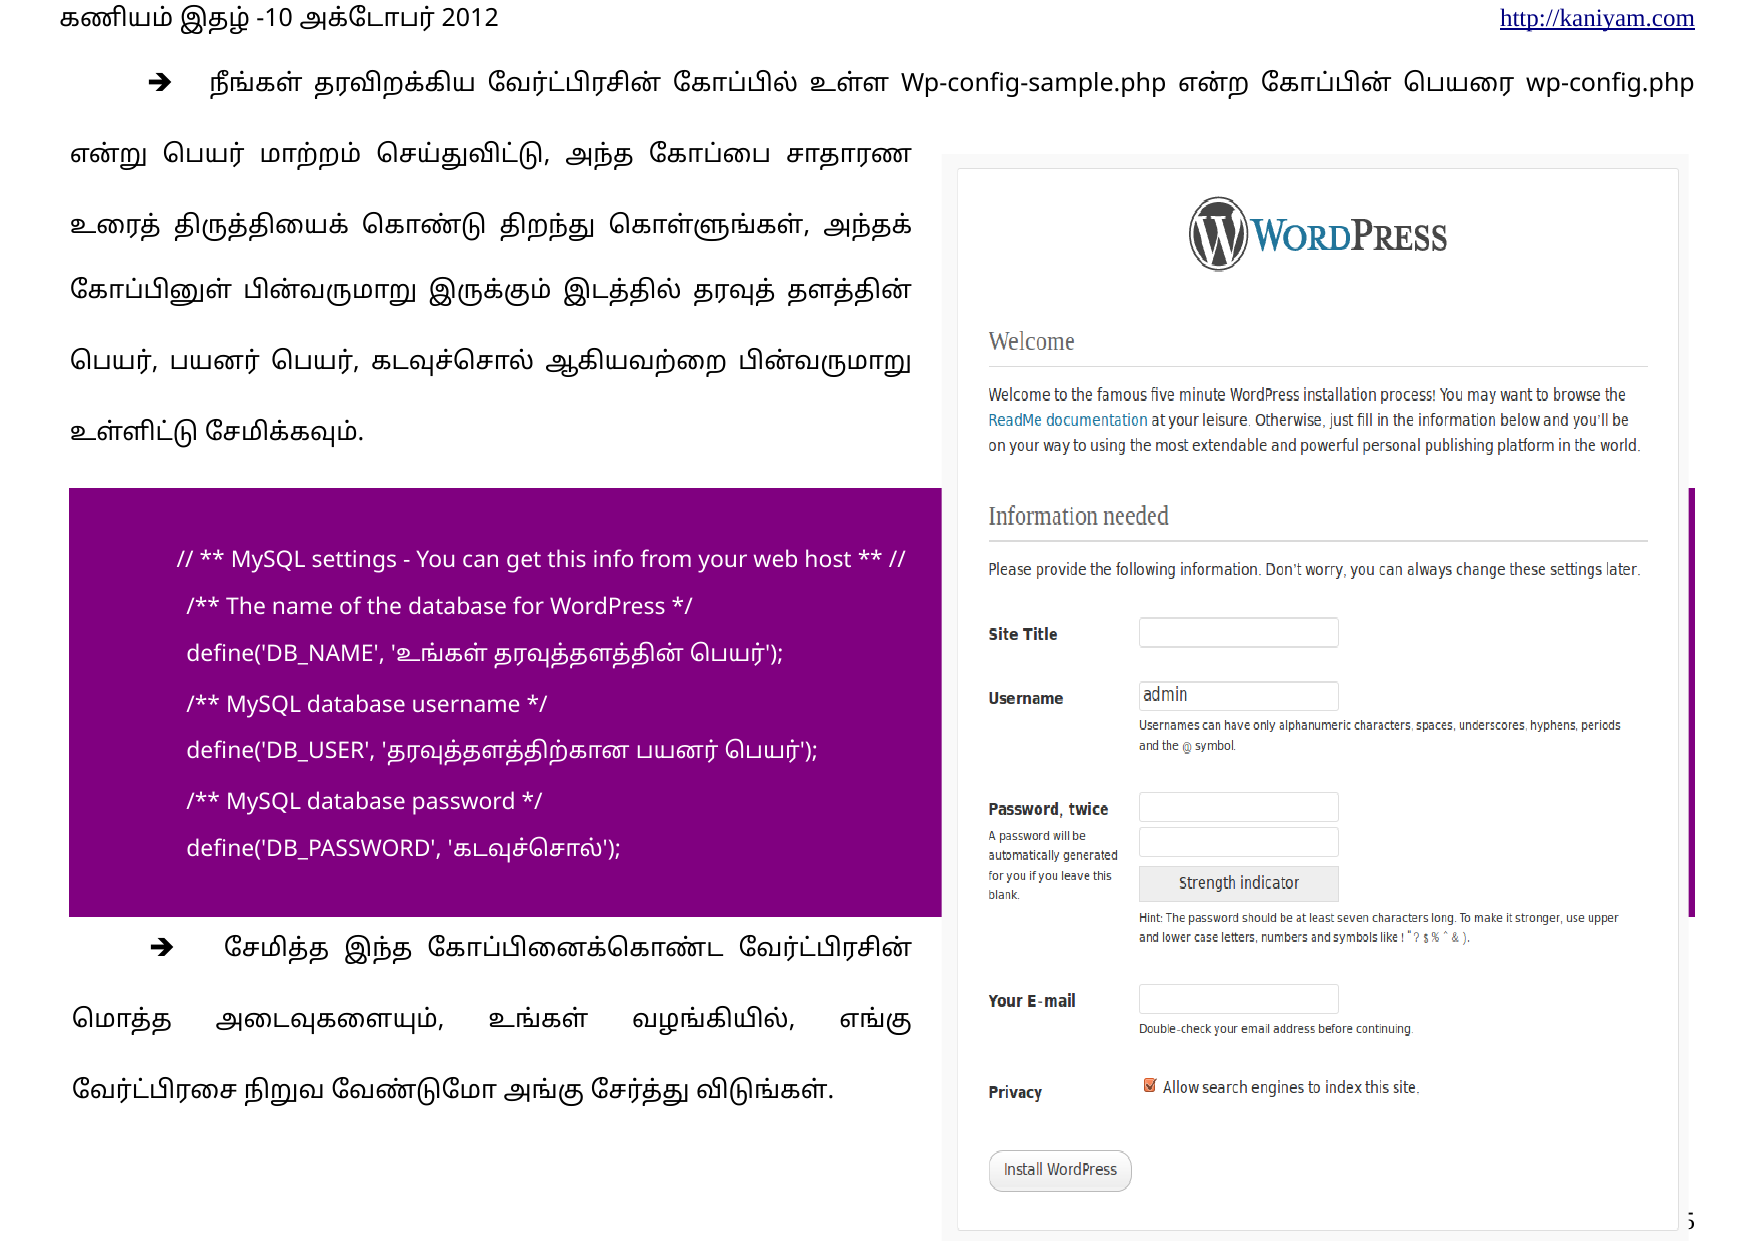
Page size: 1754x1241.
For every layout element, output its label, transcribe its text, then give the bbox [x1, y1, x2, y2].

picture [941, 154, 1689, 1241]
text // ** MySQL settings - You can get this info from your web host ** // [69, 543, 941, 574]
list சேமித்த இந்த கோப்பினைக்கொண்ட வேர்ட்பிரசின் மொத்த அடைவுகளையும், உங்கள் வழங்கியில், எங்கு வேர்ட்பிரசை நிறுவ வேண்டுமோ அங்கு சேர்த்து விடுங்கள். [72, 934, 941, 1108]
text /** MySQL database password */ define('DB_PASSWORD', 'கடவுச்சொல்'); [69, 785, 941, 866]
text /** The name of the database for WordPress */ define('DB_NAME', 'உங்கள் தரவுத்தளத்தின் பெயர்'); [69, 590, 941, 671]
text /** MySQL database username */ define('DB_USER', 'தரவுத்தளத்திற்கான பயனர் பெயர்'); [69, 687, 941, 768]
list நீங்கள் தரவிறக்கிய வேர்ட்பிரசின் கோப்பில் உள்ள Wp-config-sample.php என்ற கோப்பின் பெயரை wp-config.php என்று பெயர் மாற்றம் செய்துவிட்டு, அந்த கோப்பை சாதாரண உரைத் திருத்தியைக் கொண்டு திறந்து கொள்ளுங்கள், அந்தக் கோப்பினுள் பின்வருமாறு இருக்கும் இடத்தில் தரவுத் தளத்தின் பெயர், பயனர் பெயர், கடவுச்சொல் ஆகியவற்றை பின்வருமாறு உள்ளிட்டு சேமிக்கவும். [69, 64, 1695, 451]
